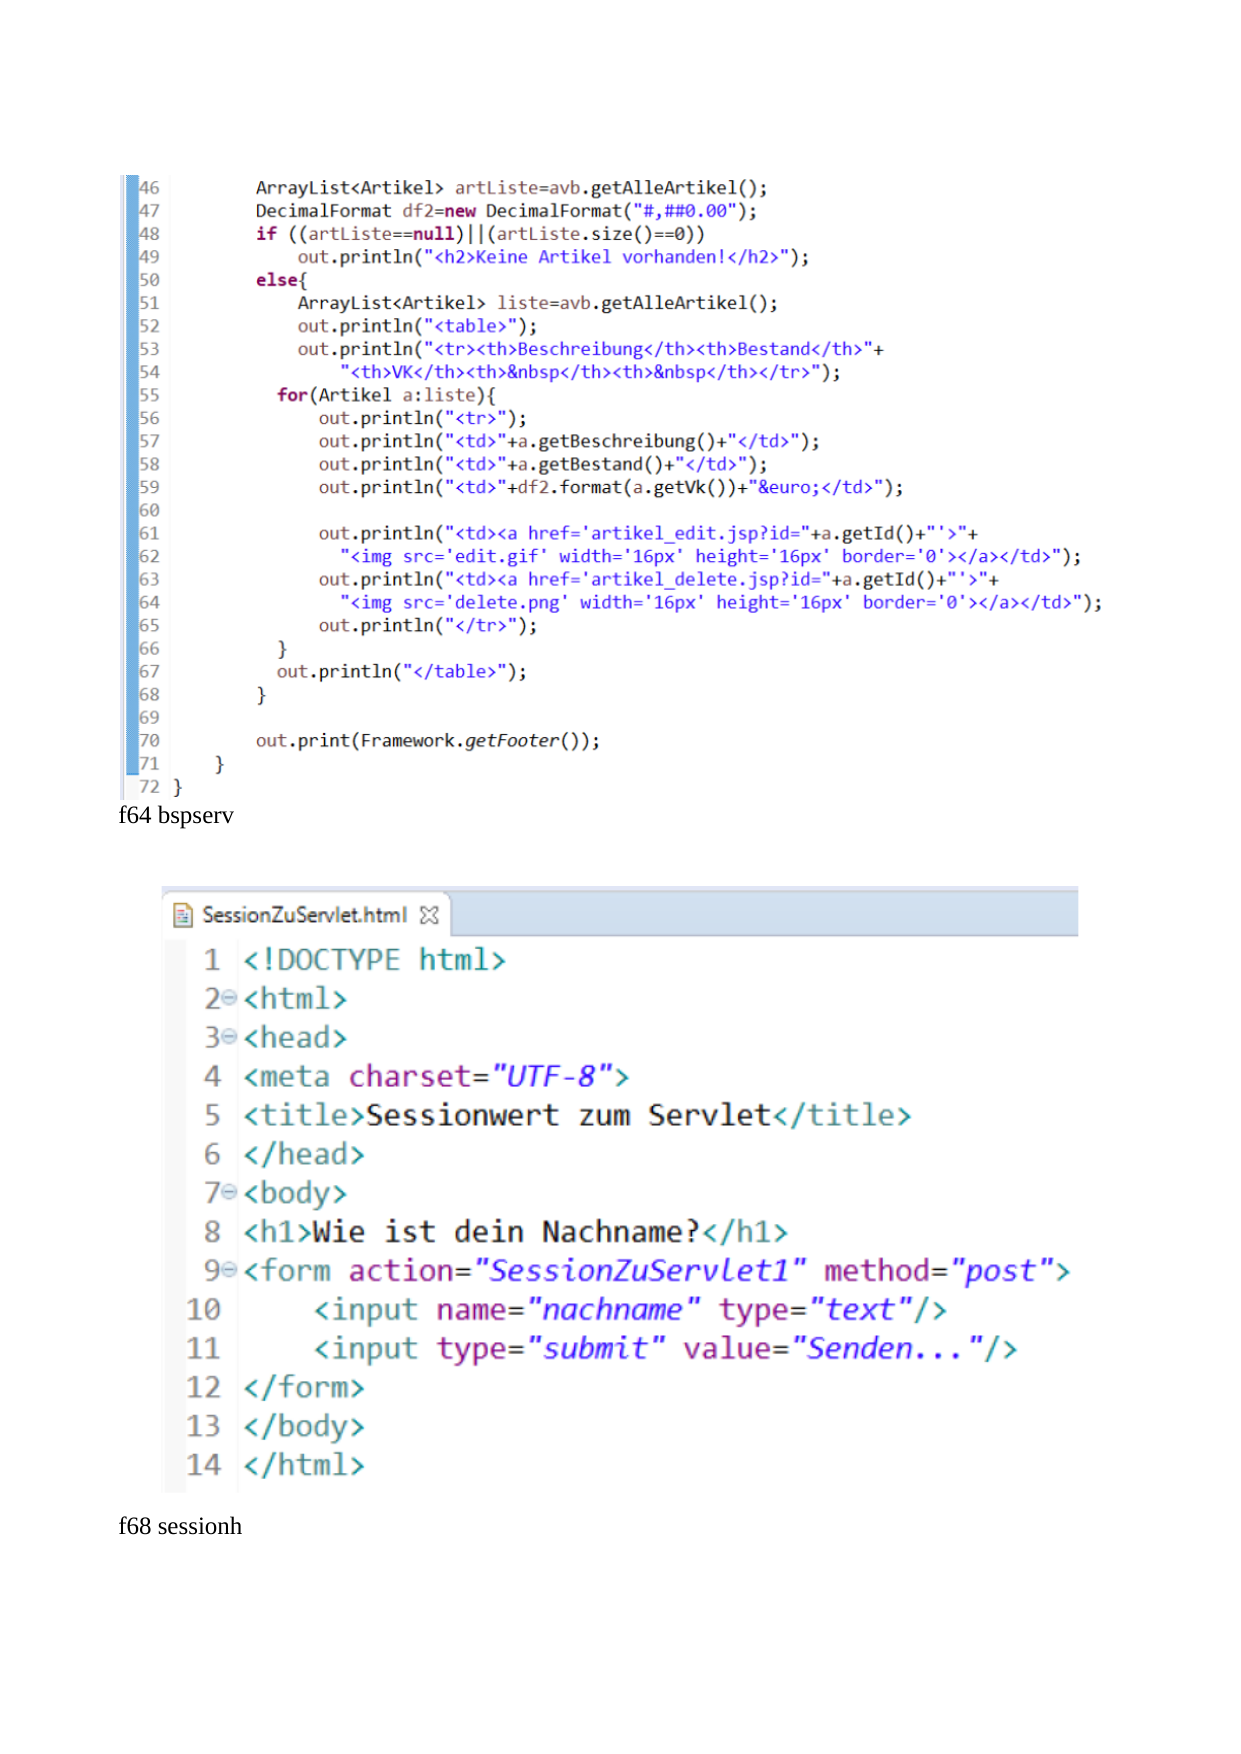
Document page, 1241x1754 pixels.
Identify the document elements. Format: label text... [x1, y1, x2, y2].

text f64 bspserv [118, 800, 1122, 828]
picture [118, 175, 1122, 800]
text f68 sessionh [118, 886, 1122, 1540]
picture [161, 886, 1079, 1511]
